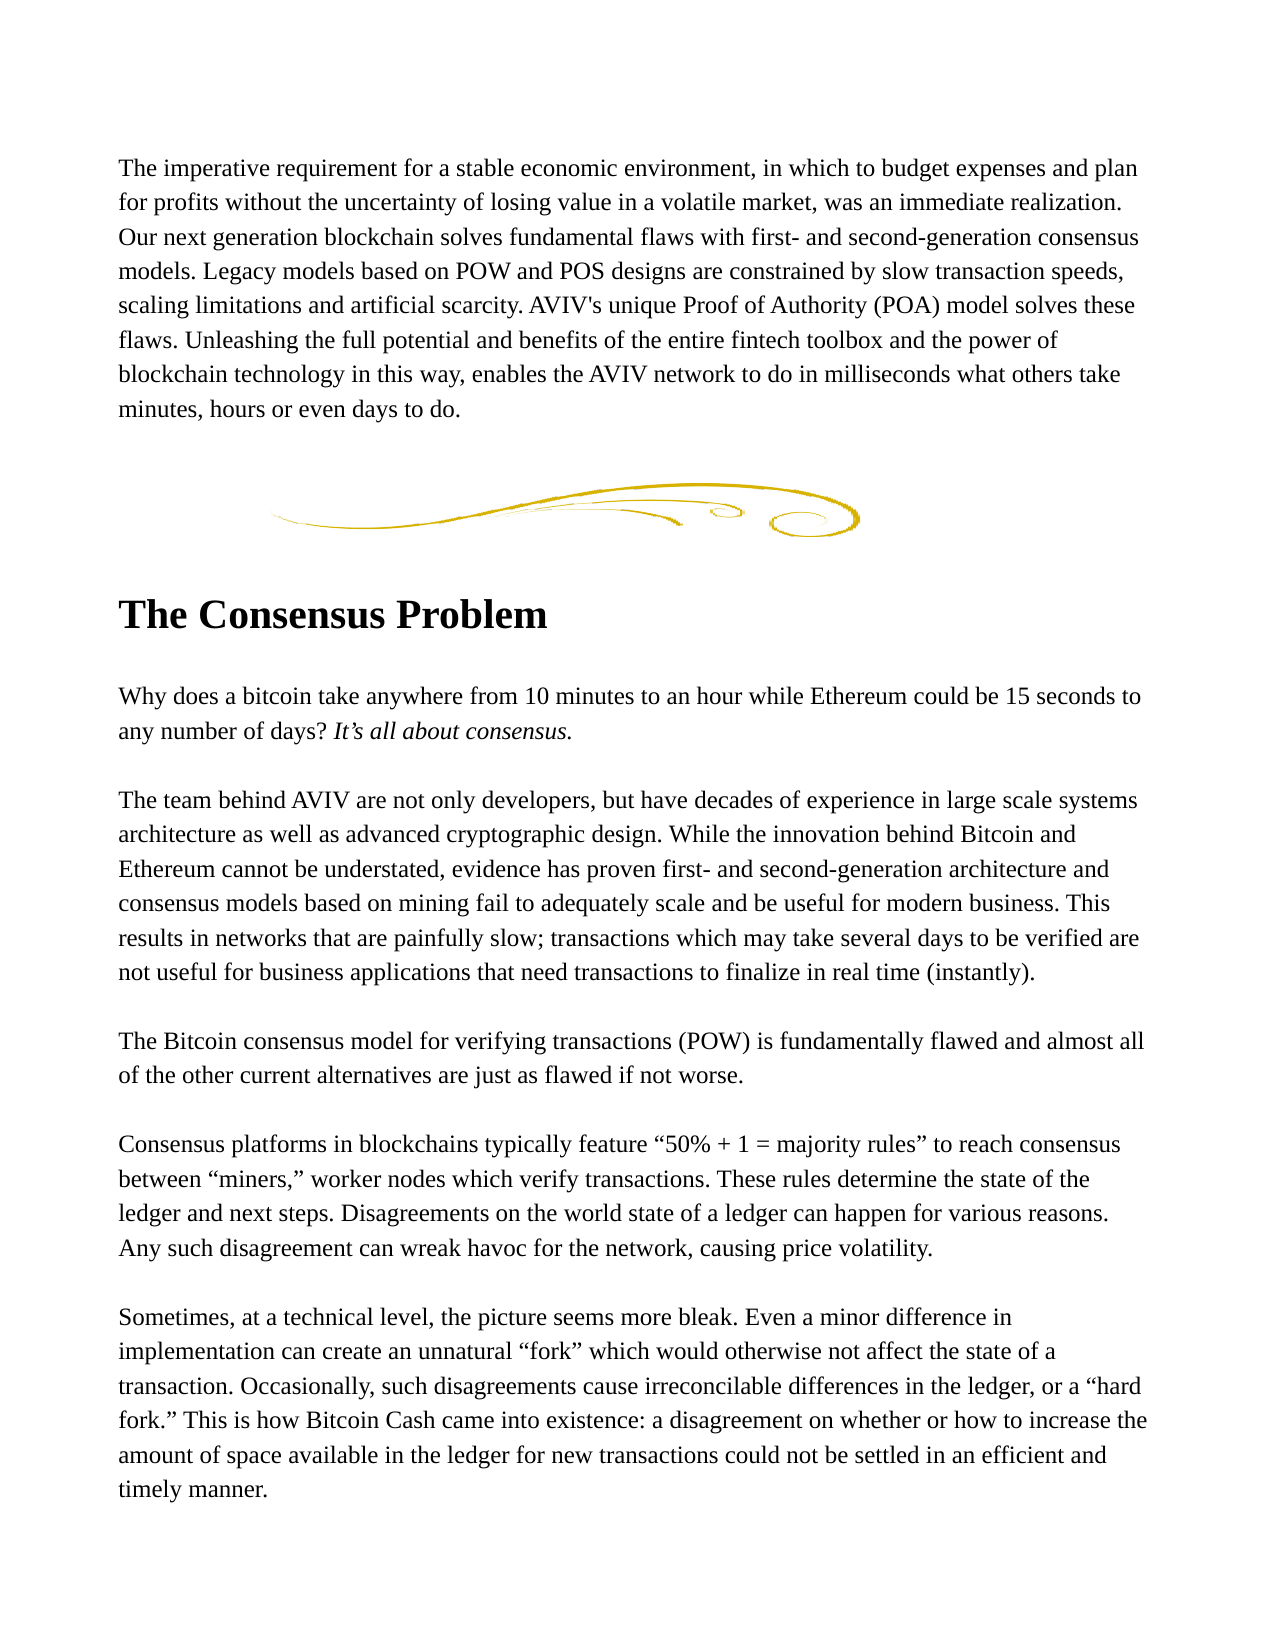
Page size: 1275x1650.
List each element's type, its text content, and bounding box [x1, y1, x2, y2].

text Sometimes, at a technical level, the picture seems more bleak. Even a minor difference in implementation can create an unnatural “fork” which would otherwise not affect the state of a transaction. Occasionally, such disagreements cause irreconcilable differences in the ledger, or a “hard fork.” This is how Bitcoin Cash came into existence: a disagreement on whether or how to increase the amount of space available in the ledger for new transactions could not be settled in an efficient and timely manner. [118, 1302, 1157, 1503]
text The team behind AVIV are not only developers, but have decades of experience in large scale systems architecture as well as advanced cryptographic design. While the innovation behind Bitcoin and Ethereum cannot be understated, evidence has proven first- and second-generation architecture and consensus models based on mining fail to adequately scale and be useful for modern business. This results in networks that are painfully slow; transactions which may take several days to be verified are not useful for business applications that need transactions to finalize in real time (instantly). [118, 785, 1157, 986]
text The imperative requirement for a stable economic environment, in which to budget expenses and plan for profits without the uncertainty of losing value in a volatile market, was an immediate realization. Our next generation blockchain solves fundamental flaws with first- and second-generation consensus models. Legacy models based on POW and POS designs are constrained by slow transaction speeds, scaling limitations and artificial scarcity. AVIV's unique Proof of Authority (POA) model solves these flaws. Unleashing the full potential and benefits of the entire fintech toolbox and the power of blockchain technology in this way, enables the AVIV network to do in milliseconds what others take minutes, hours or even days to do. [118, 153, 1157, 423]
text Consensus platforms in blockchains typically feature “50% + 1 = majority rules” to reach consensus between “miners,” worker nodes which verify transactions. These rules determine the state of the ledger and next steps. Disagreements on the world state of a ledger can happen for various reasons. Any such disagreement can wreak havoc for the network, causing price volatility. [118, 1129, 1157, 1262]
text The Bitcoin consensus model for verifying transactions (POW) is fundamentally flawed and almost all of the other current alternatives are just as flawed if not worse. [118, 1026, 1157, 1089]
picture [269, 483, 861, 537]
text Why does a bitcoin take anywhere from 10 minutes to an hour while Ethereum could be 15 seconds to any number of days? It’s all about consensus. [118, 681, 1157, 744]
text The Consensus Problem [118, 532, 1157, 637]
